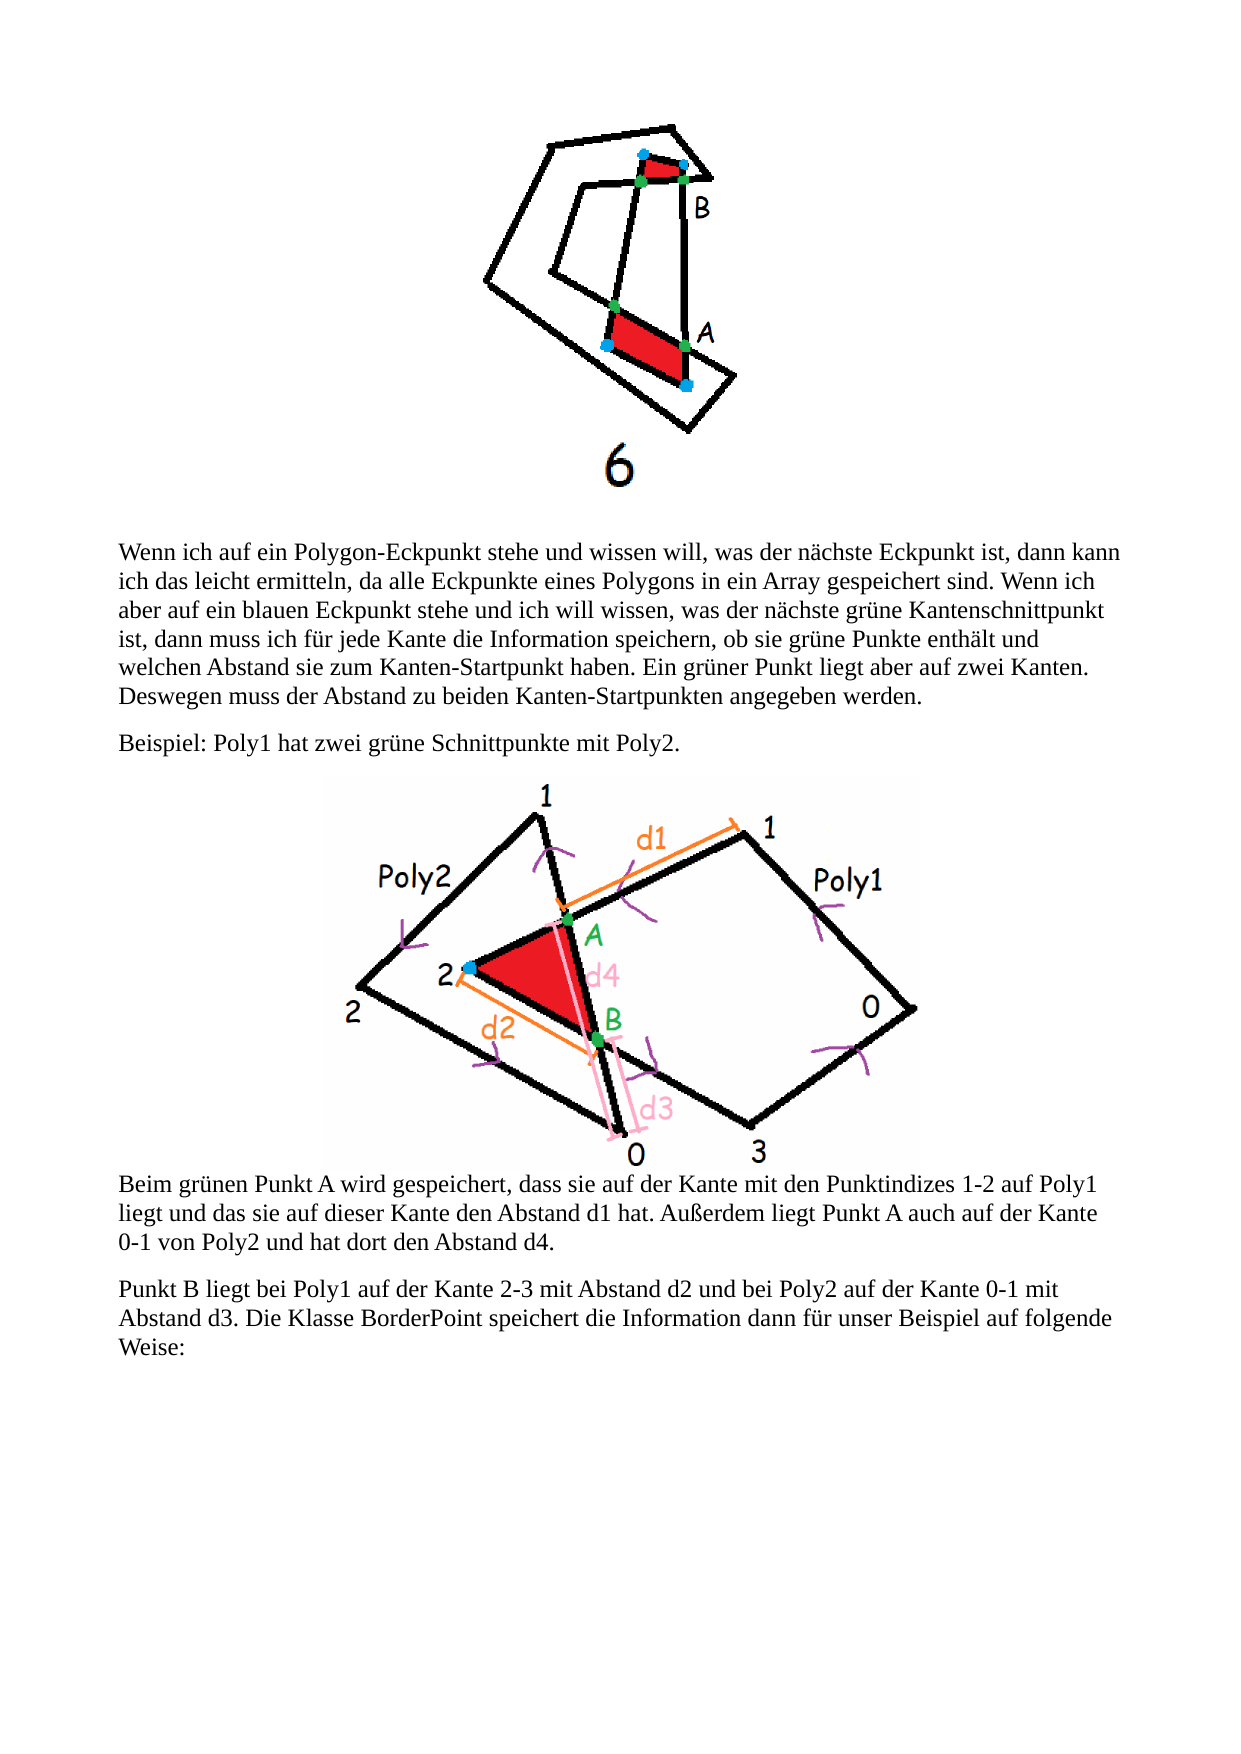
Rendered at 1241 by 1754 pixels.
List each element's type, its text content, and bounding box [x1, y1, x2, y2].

text Beispiel: Poly1 hat zwei grüne Schnittpunkte mit Poly2. [118, 728, 1122, 757]
text Punkt B liegt bei Poly1 auf der Kante 2-3 mit Abstand d2 und bei Poly2 auf der Kante 0-1 mit Abstand d3. Die Klasse BorderPoint speichert die Information dann für unser Beispiel auf folgende Weise: [118, 1274, 1122, 1360]
picture [321, 775, 919, 1170]
text Beim grünen Punkt A wird gespeichert, dass sie auf der Kante mit den Punktindizes 1-2 auf Poly1 liegt und das sie auf dieser Kante den Abstand d1 hat. Außerdem liegt Punkt A auch auf der Kante 0-1 von Poly2 und hat dort den Abstand d4. [118, 775, 1122, 1256]
picture [477, 118, 763, 491]
text Wenn ich auf ein Polygon-Eckpunkt stehe und wissen will, was der nächste Eckpunkt ist, dann kann ich das leicht ermitteln, da alle Eckpunkte eines Polygons in ein Array gespeichert sind. Wenn ich aber auf ein blauen Eckpunkt stehe und ich will wissen, was der nächste grüne Kantenschnittpunkt ist, dann muss ich für jede Kante die Information speichern, ob sie grüne Punkte enthält und welchen Abstand sie zum Kanten-Startpunkt haben. Ein grüner Punkt liegt aber auf zwei Kanten. Deswegen muss der Abstand zu beiden Kanten-Startpunkten angegeben werden. [118, 537, 1122, 710]
